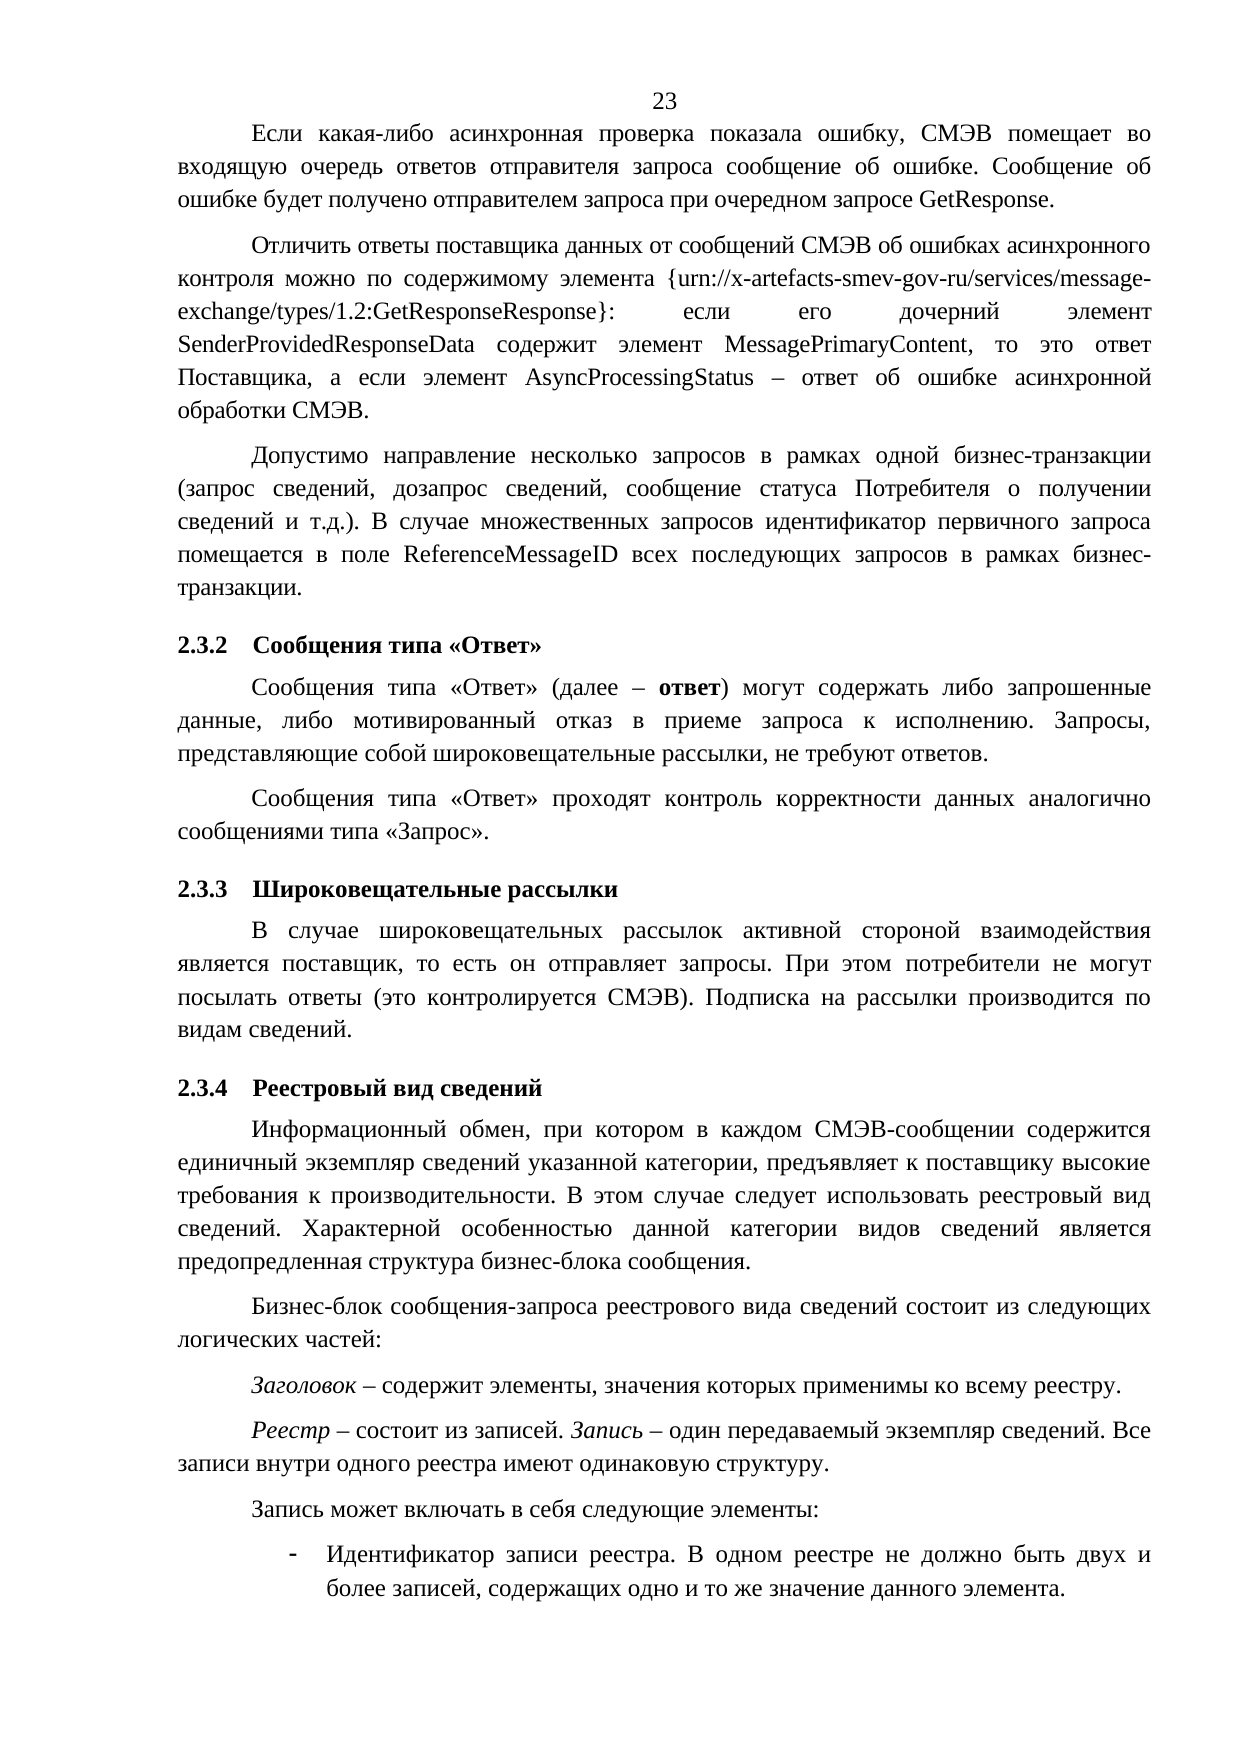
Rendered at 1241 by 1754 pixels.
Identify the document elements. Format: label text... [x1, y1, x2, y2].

text Запись может включать в себя следующие элементы: [177, 1494, 1152, 1523]
text Информационный обмен, при котором в каждом СМЭВ-сообщении содержится единичный экземпляр сведений указанной категории, предъявляет к поставщику высокие требования к производительности. В этом случае следует использовать реестровый вид сведений. Характерной особенностью данной категории видов сведений является предопредленная структура бизнес-блока сообщения. [177, 1114, 1152, 1275]
subtitle Сообщения типа «Ответ» [177, 630, 1152, 659]
text Сообщения типа «Ответ» проходят контроль корректности данных аналогично сообщениями типа «Запрос». [177, 783, 1152, 845]
text Реестр – состоит из записей. Запись – один передаваемый экземпляр сведений. Все записи внутри одного реестра имеют одинаковую структуру. [177, 1416, 1152, 1477]
text Заголовок – содержит элементы, значения которых применимы ко всему реестру. [177, 1370, 1152, 1399]
subtitle Реестровый вид сведений [177, 1073, 1152, 1101]
text Если какая-либо асинхронная проверка показала ошибку, СМЭВ помещает во входящую очередь ответов отправителя запроса сообщение об ошибке. Сообщение об ошибке будет получено отправителем запроса при очередном запросе GetResponse. [177, 118, 1152, 213]
text В случае широковещательных рассылок активной стороной взаимодействия является поставщик, то есть он отправляет запросы. При этом потребители не могут посылать ответы (это контролируется СМЭВ). Подписка на рассылки производится по видам сведений. [177, 916, 1152, 1043]
text Сообщения типа «Ответ» (далее – ответ) могут содержать либо запрошенные данные, либо мотивированный отказ в приеме запроса к исполнению. Запросы, представляющие собой широковещательные рассылки, не требуют ответов. [177, 672, 1152, 766]
subtitle Широковещательные рассылки [177, 874, 1152, 903]
text Допустимо направление несколько запросов в рамках одной бизнес-транзакции (запрос сведений, дозапрос сведений, сообщение статуса Потребителя о получении сведений и т.д.). В случае множественных запросов идентификатор первичного запроса помещается в поле ReferenceMessageID всех последующих запросов в рамках бизнес-транзакции. [177, 440, 1152, 601]
text Бизнес-блок сообщения-запроса реестрового вида сведений состоит из следующих логических частей: [177, 1291, 1152, 1353]
text Отличить ответы поставщика данных от сообщений СМЭВ об ошибках асинхронного контроля можно по содержимому элемента {urn://x-artefacts-smev-gov-ru/services/message-exchange/types/1.2:GetResponseResponse}: если его дочерний элемент SenderProvidedResponseData содержит элемент MessagePrimaryContent, то это ответ Поставщика, а если элемент AsyncProcessingStatus – ответ об ошибке асинхронной обработки СМЭВ. [177, 230, 1152, 423]
list Идентификатор записи реестра. В одном реестре не должно быть двух и более записей, содержащих одно и то же значение данного элемента. [288, 1539, 1152, 1601]
